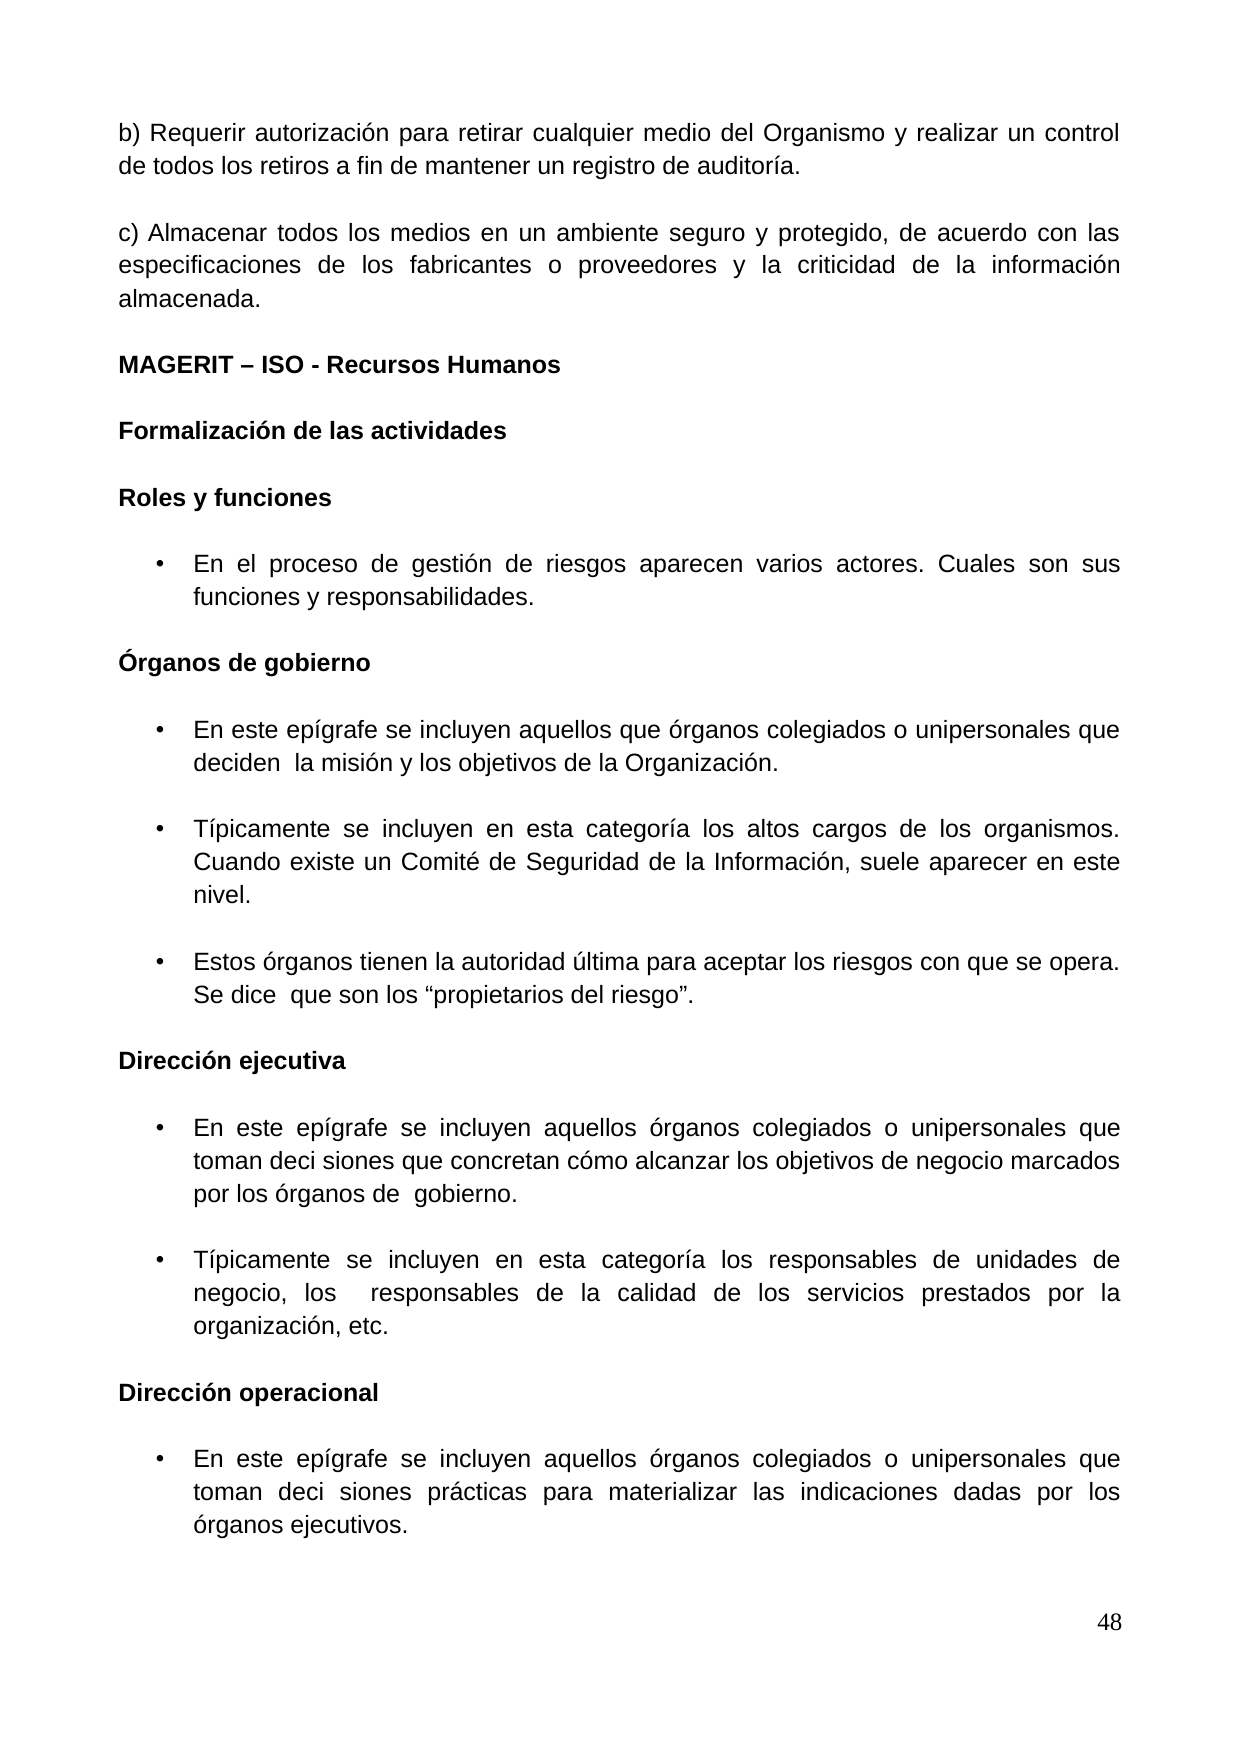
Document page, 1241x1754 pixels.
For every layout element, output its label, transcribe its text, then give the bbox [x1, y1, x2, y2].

list En este epígrafe se incluyen aquellos que órganos colegiados o unipersonales que deciden la misión y los objetivos de la Organización. [156, 715, 1122, 777]
text Dirección operacional [118, 1378, 1122, 1406]
list Estos órganos tienen la autoridad última para aceptar los riesgos con que se opera. Se dice que son los “propietarios del riesgo”. [156, 947, 1122, 1009]
list Típicamente se incluyen en esta categoría los altos cargos de los organismos. Cuando existe un Comité de Seguridad de la Información, suele aparecer en este nivel. [156, 814, 1122, 909]
text Dirección ejecutiva [118, 1046, 1122, 1075]
text c) Almacenar todos los medios en un ambiente seguro y protegido, de acuerdo con las especificaciones de los fabricantes o proveedores y la criticidad de la información almacenada. [118, 217, 1122, 312]
list En este epígrafe se incluyen aquellos órganos colegiados o unipersonales que toman deci siones que concretan cómo alcanzar los objetivos de negocio marcados por los órganos de gobierno. [156, 1113, 1122, 1207]
list En el proceso de gestión de riesgos aparecen varios actores. Cuales son sus funciones y responsabilidades. [156, 549, 1122, 611]
text Formalización de las actividades [118, 416, 1122, 445]
list En este epígrafe se incluyen aquellos órganos colegiados o unipersonales que toman deci siones prácticas para materializar las indicaciones dadas por los órganos ejecutivos. [156, 1444, 1122, 1539]
text Roles y funciones [118, 483, 1122, 511]
text Órganos de gobierno [118, 648, 1122, 677]
text MAGERIT – ISO - Recursos Humanos [118, 350, 1122, 379]
list Típicamente se incluyen en esta categoría los responsables de unidades de negocio, los responsables de la calidad de los servicios prestados por la organización, etc. [156, 1245, 1122, 1340]
text b) Requerir autorización para retirar cualquier medio del Organismo y realizar un control de todos los retiros a fin de mantener un registro de auditoría. [118, 118, 1122, 180]
